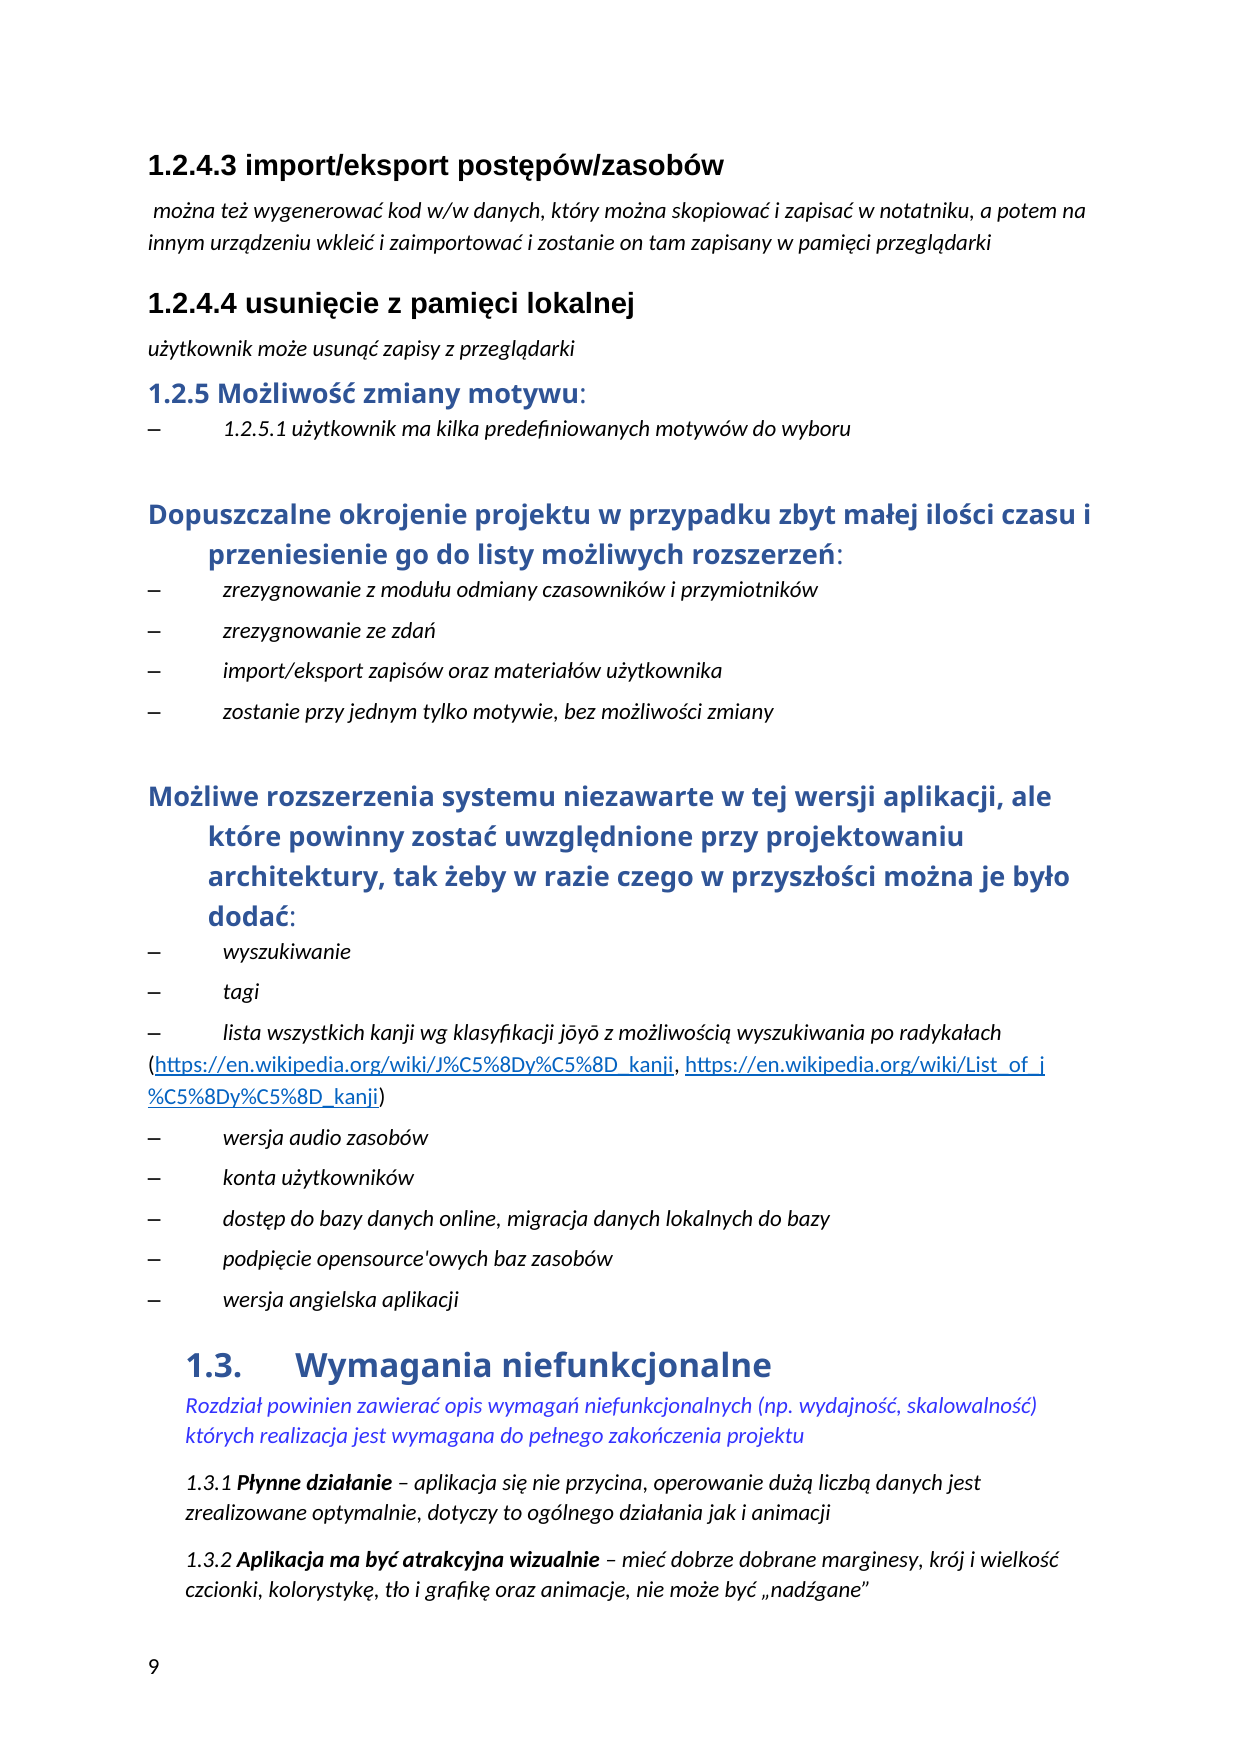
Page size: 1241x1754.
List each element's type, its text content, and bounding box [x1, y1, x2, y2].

subtitle 1.2.5 Możliwość zmiany motywu: [148, 375, 1093, 412]
text Rozdział powinien zawierać opis wymagań niefunkcjonalnych (np. wydajność, skalowalność) których realizacja jest wymagana do pełnego zakończenia projektu [185, 1391, 1093, 1449]
text 1.3.2 Aplikacja ma być atrakcyjna wizualnie – mieć dobrze dobrane marginesy, krój i wielkość czcionki, kolorystykę, tło i grafikę oraz animacje, nie może być „nadźgane” [185, 1545, 1093, 1603]
subtitle 1.2.4.3 import/eksport postępów/zasobów [148, 148, 1093, 181]
list zrezygnowanie ze zdań [148, 616, 1093, 644]
list wyszukiwanie [148, 937, 1093, 965]
list użytkownik może usunąć zapisy z przeglądarki [148, 334, 1093, 362]
list zostanie przy jednym tylko motywie, bez możliwości zmiany [148, 697, 1093, 725]
list konta użytkowników [148, 1163, 1093, 1191]
list tagi [148, 977, 1093, 1006]
list zrezygnowanie z modułu odmiany czasowników i przymiotników [148, 575, 1093, 603]
list wersja angielska aplikacji [148, 1285, 1093, 1313]
list dostęp do bazy danych online, migracja danych lokalnych do bazy [148, 1204, 1093, 1232]
subtitle Wymagania niefunkcjonalne [185, 1342, 1093, 1388]
subtitle Dopuszczalne okrojenie projektu w przypadku zbyt małej ilości czasu i przeniesienie go do listy możliwych rozszerzeń: [148, 496, 1093, 572]
list lista wszystkich kanji wg klasyfikacji jōyō z możliwością wyszukiwania po radykałach (https://en.wikipedia.org/wiki/J%C5%8Dy%C5%8D_kanji, https://en.wikipedia.org/wiki/List_of_j%C5%8Dy%C5%8D_kanji) [148, 1018, 1093, 1110]
subtitle Możliwe rozszerzenia systemu niezawarte w tej wersji aplikacji, ale które powinny zostać uwzględnione przy projektowaniu architektury, tak żeby w razie czego w przyszłości można je było dodać: [148, 778, 1093, 934]
list wersja audio zasobów [148, 1123, 1093, 1151]
list 1.2.5.1 użytkownik ma kilka predefiniowanych motywów do wyboru [148, 414, 1093, 443]
list import/eksport zapisów oraz materiałów użytkownika [148, 656, 1093, 684]
subtitle 1.2.4.4 usunięcie z pamięci lokalnej [148, 286, 1093, 319]
list można też wygenerować kod w/w danych, który można skopiować i zapisać w notatniku, a potem na innym urządzeniu wkleić i zaimportować i zostanie on tam zapisany w pamięci przeglądarki [148, 196, 1093, 256]
text 1.3.1 Płynne działanie – aplikacja się nie przycina, operowanie dużą liczbą danych jest zrealizowane optymalnie, dotyczy to ogólnego działania jak i animacji [185, 1468, 1093, 1526]
list podpięcie opensource'owych baz zasobów [148, 1244, 1093, 1272]
